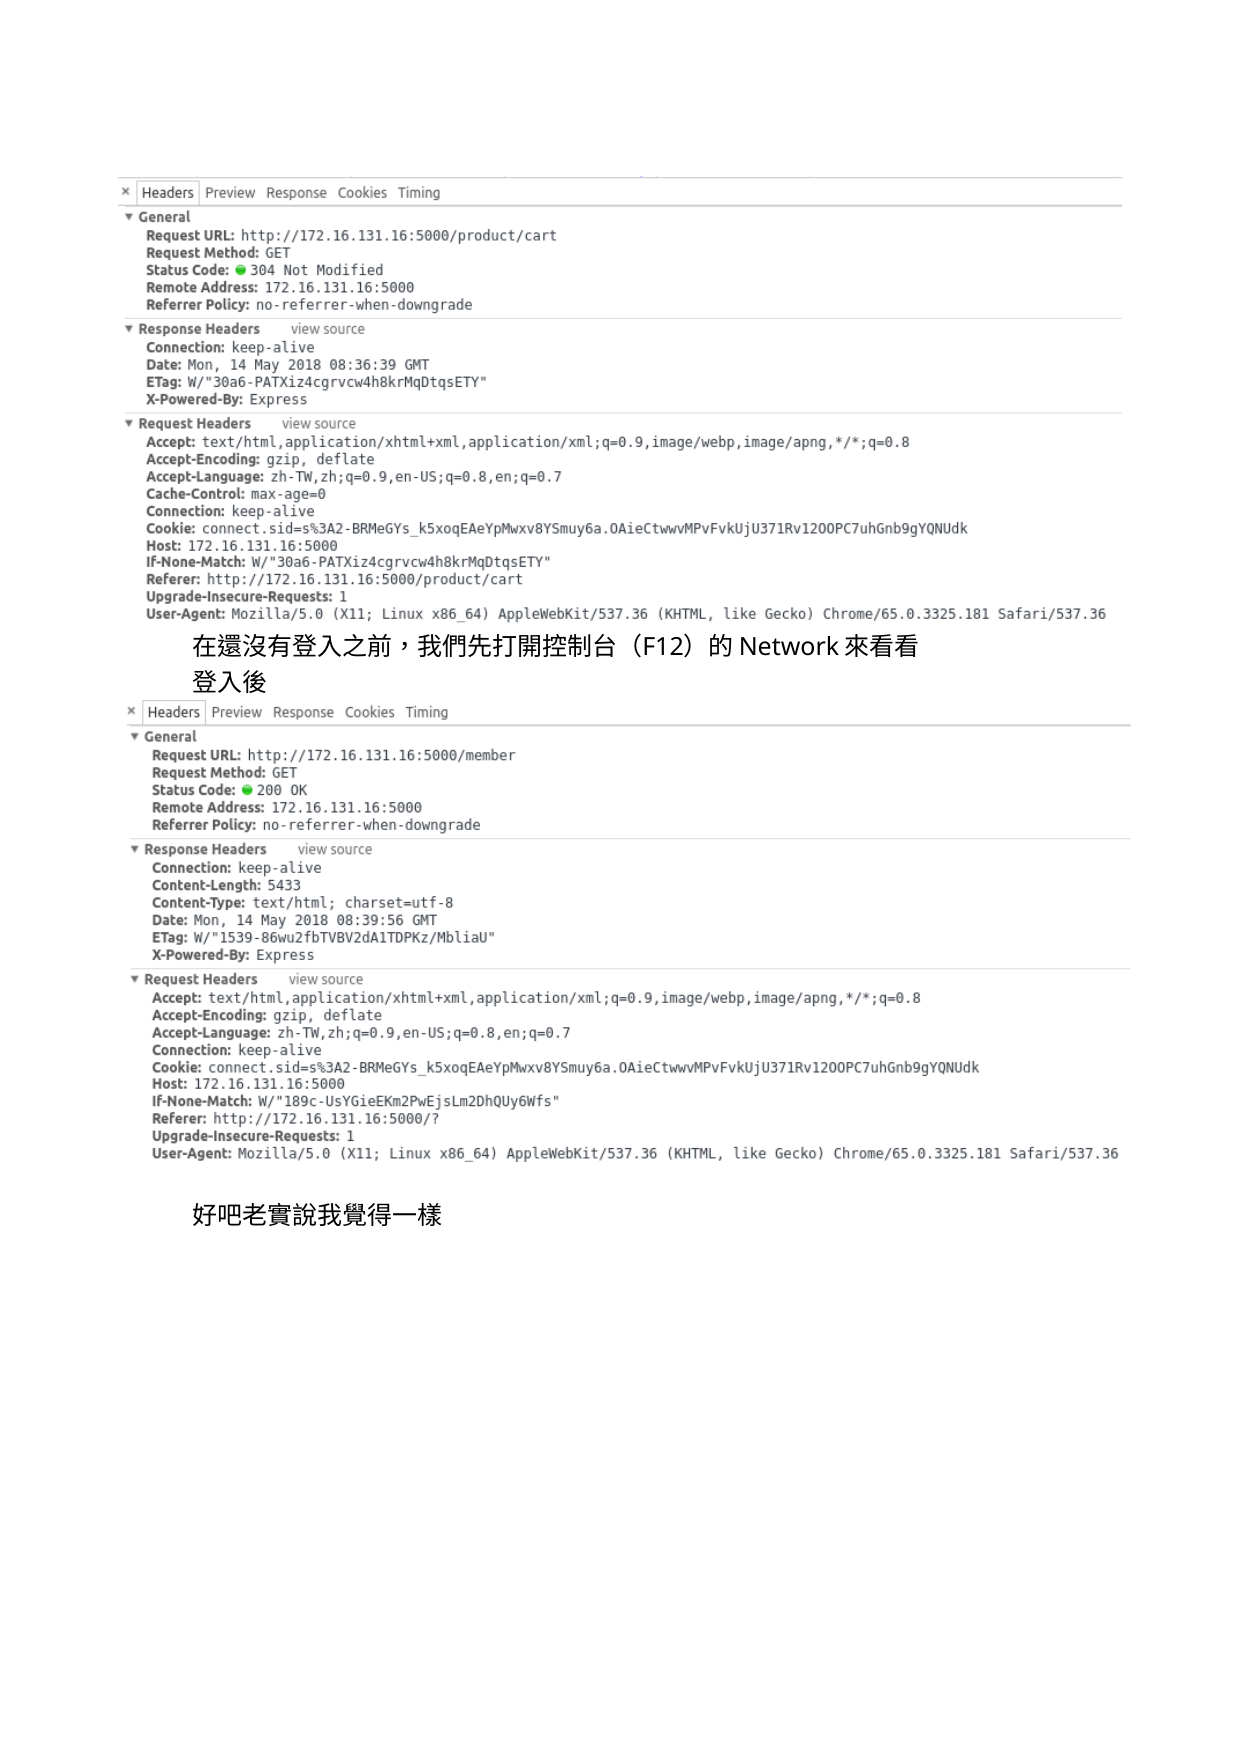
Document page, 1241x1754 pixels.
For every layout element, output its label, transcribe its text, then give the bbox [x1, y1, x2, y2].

text 在還沒有登入之前，我們先打開控制台（F12）的Network來看看 [118, 627, 1122, 663]
picture [118, 176, 1123, 627]
picture [126, 700, 1131, 1162]
text 好吧老實說我覺得一樣 [118, 1196, 1122, 1232]
text 登入後 [118, 663, 1122, 699]
